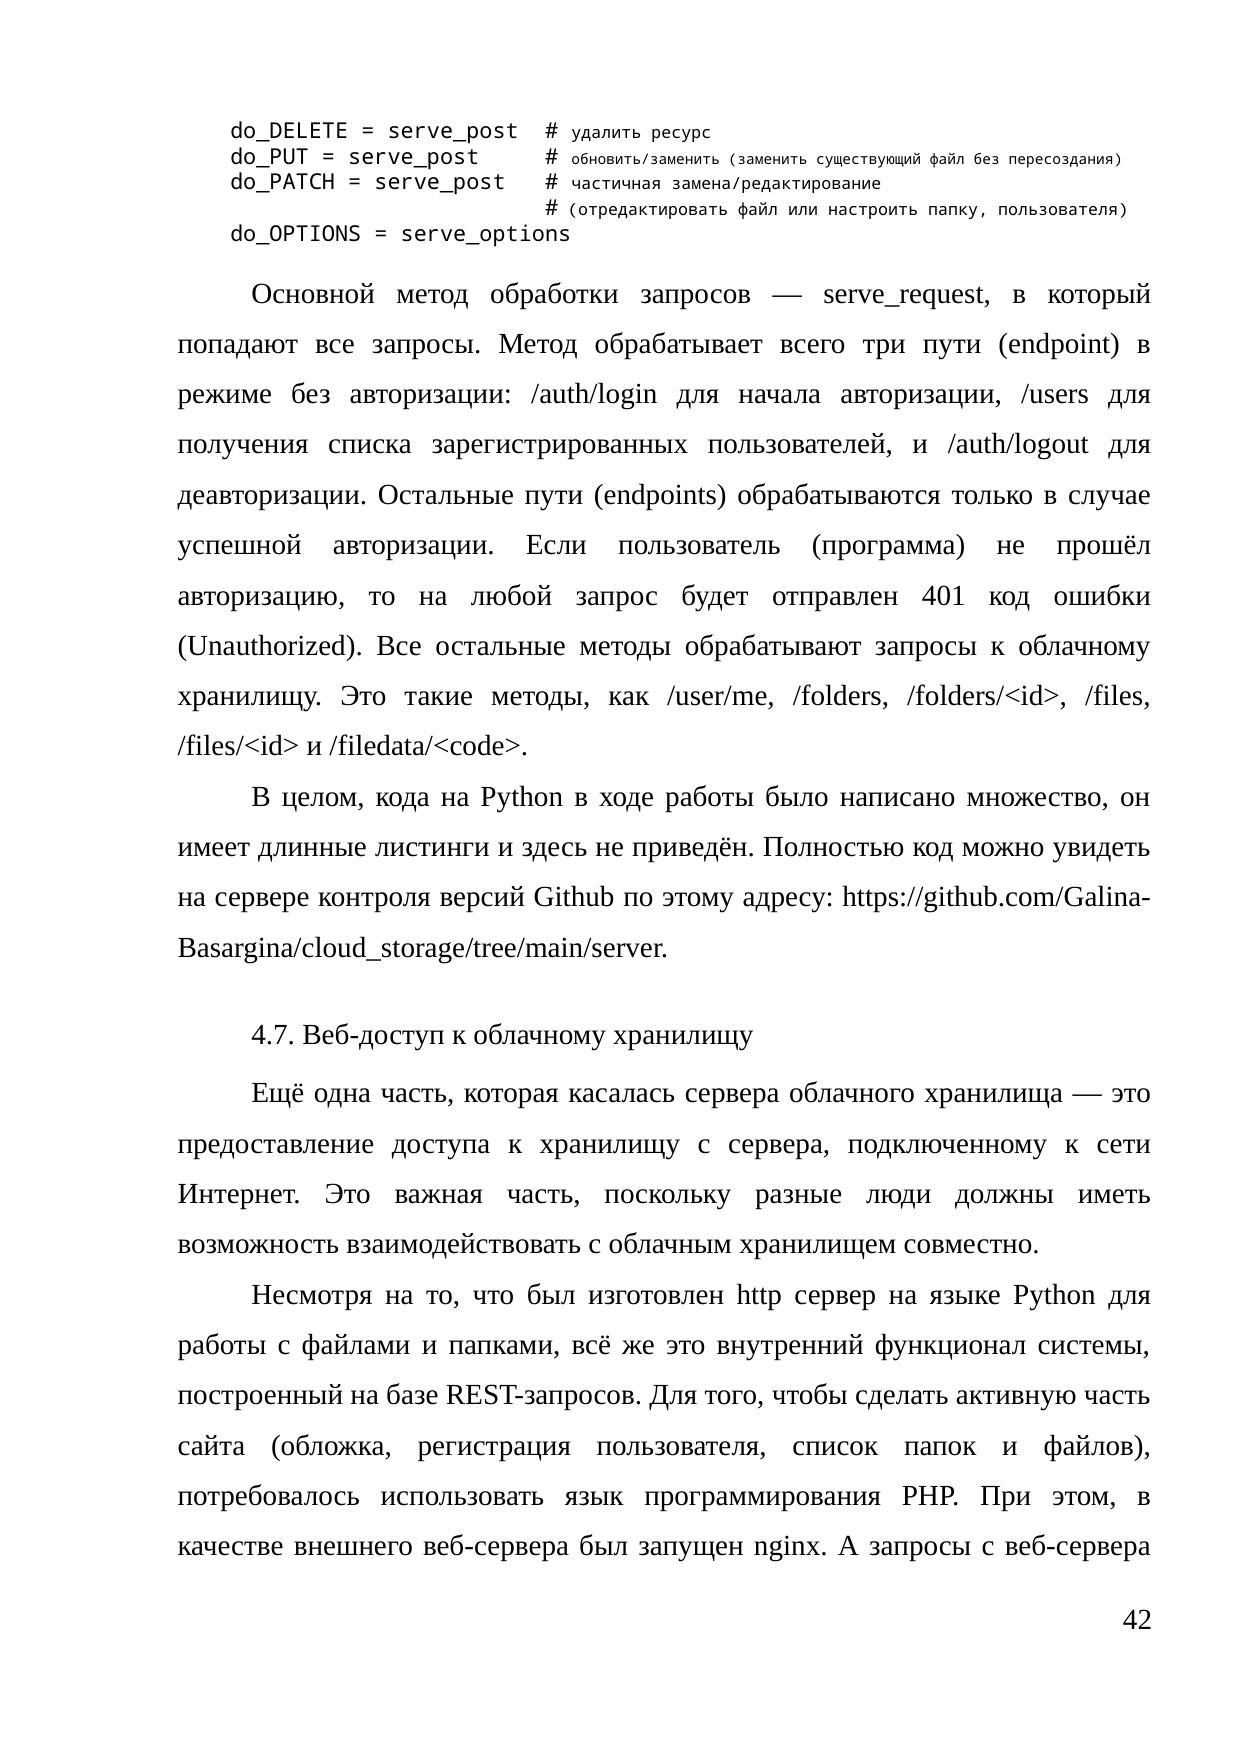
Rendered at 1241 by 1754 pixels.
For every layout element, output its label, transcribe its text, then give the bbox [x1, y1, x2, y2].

text Основной метод обработки запросов — serve_request, в который попадают все запросы. Метод обрабатывает всего три пути (endpoint) в режиме без авторизации: /auth/login для начала авторизации, /users для получения списка зарегистрированных пользователей, и /auth/logout для деавторизации. Остальные пути (endpoints) обрабатываются только в случае успешной авторизации. Если пользователь (программа) не прошёл авторизацию, то на любой запрос будет отправлен 401 код ошибки (Unauthorized). Все остальные методы обрабатывают запросы к облачному хранилищу. Это такие методы, как /user/me, /folders, /folders/<id>, /files, /files/<id> и /filedata/<code>. [177, 276, 1152, 762]
text do_PATCH = serve_post # частичная замена/редактирование [177, 169, 1152, 195]
text # (отредактировать файл или настроить папку, пользователя) [177, 195, 1152, 221]
text Ещё одна часть, которая касалась сервера облачного хранилища — это предоставление доступа к хранилищу с сервера, подключенному к сети Интернет. Это важная часть, поскольку разные люди должны иметь возможность взаимодействовать с облачным хранилищем совместно. [177, 1076, 1152, 1260]
text do_PUT = serve_post # обновить/заменить (заменить существующий файл без пересоздания) [177, 144, 1152, 169]
text В целом, кода на Python в ходе работы было написано множество, он имеет длинные листинги и здесь не приведён. Полностью код можно увидеть на сервере контроля версий Github по этому адресу: https://github.com/Galina-Basargina/cloud_storage/tree/main/server. [177, 779, 1152, 963]
text Несмотря на то, что был изготовлен http сервер на языке Python для работы с файлами и папками, всё же это внутренний функционал системы, построенный на базе REST-запросов. Для того, чтобы сделать активную часть сайта (обложка, регистрация пользователя, список папок и файлов), потребовалось использовать язык программирования PHP. При этом, в качестве внешнего веб-сервера был запущен nginx. А запросы с веб-сервера [177, 1277, 1152, 1562]
text do_DELETE = serve_post # удалить ресурс [177, 118, 1152, 144]
text do_OPTIONS = serve_options [177, 221, 1152, 246]
subtitle 4.7. Веб-доступ к облачному хранилищу [177, 1017, 1152, 1051]
